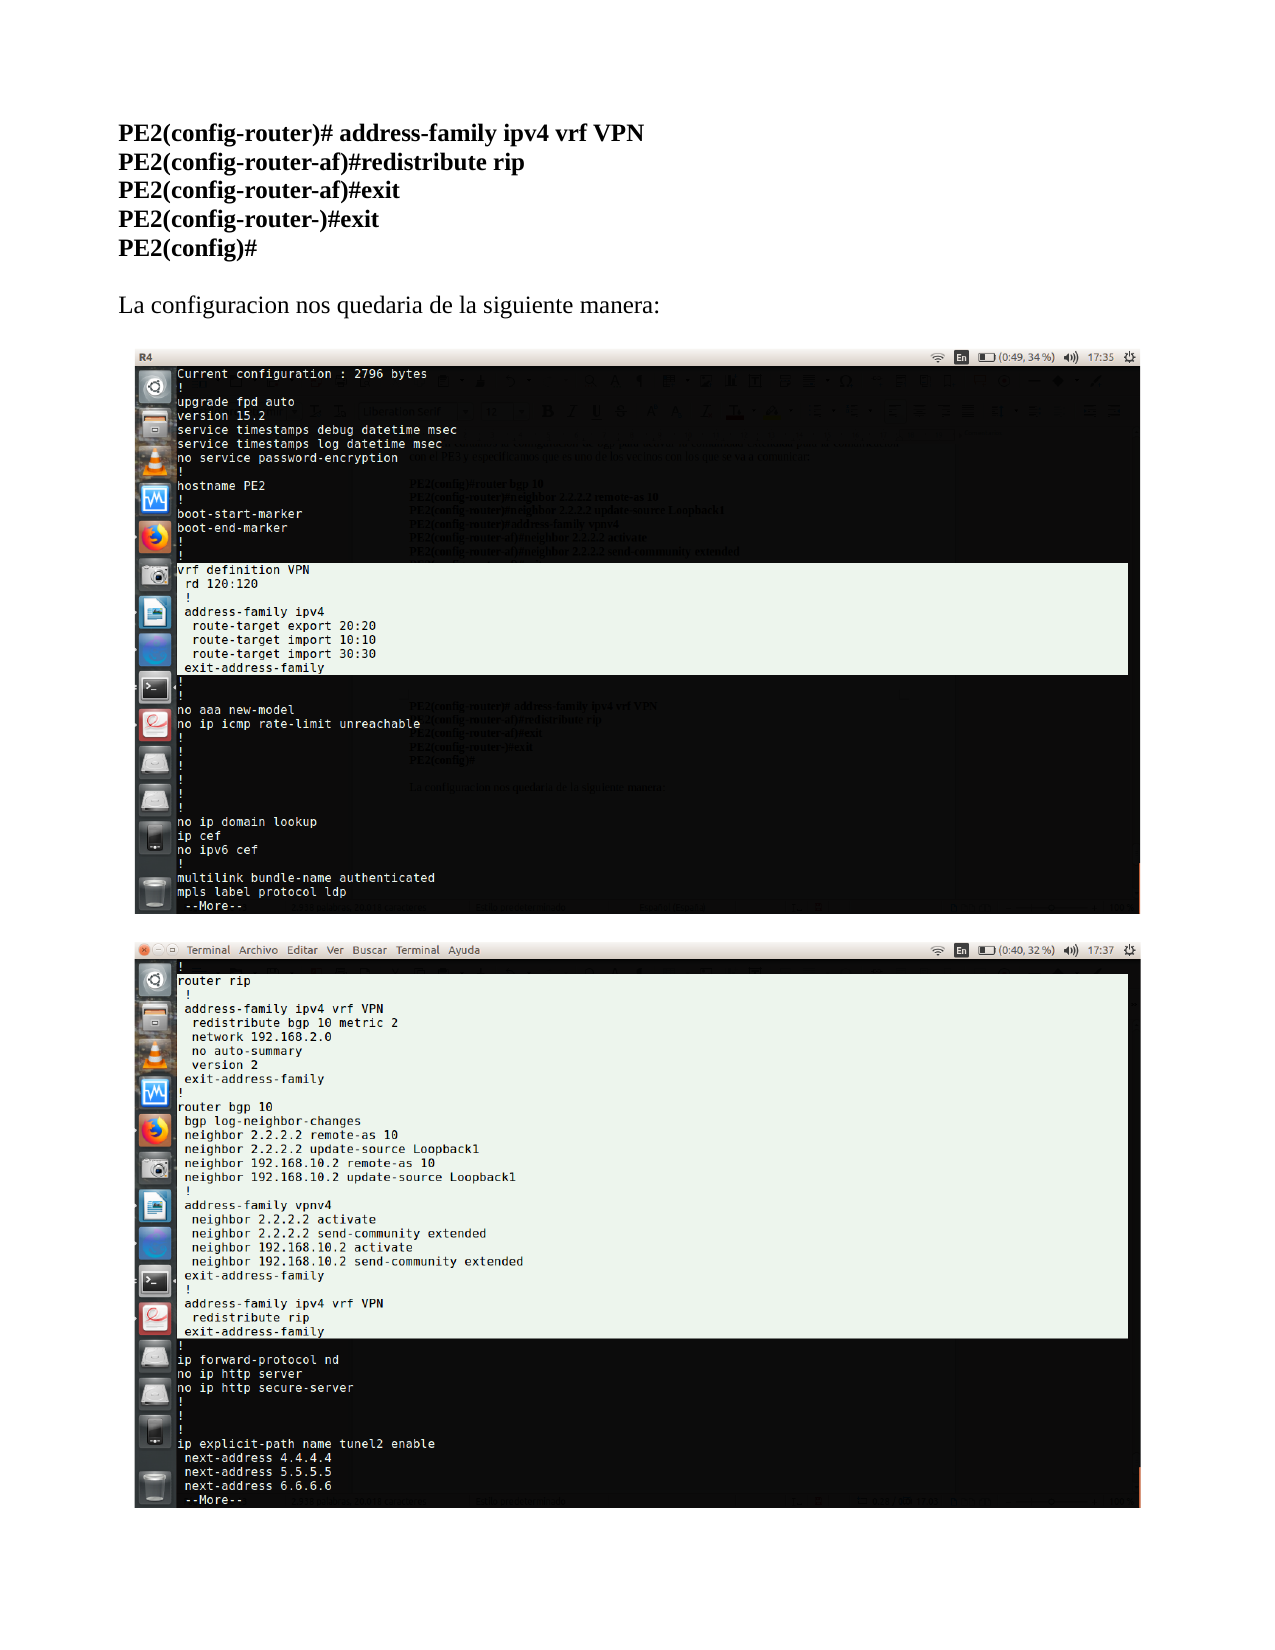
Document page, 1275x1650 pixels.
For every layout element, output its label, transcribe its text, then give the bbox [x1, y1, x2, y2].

text PE2(config-router-af)#exit [118, 176, 1157, 204]
text PE2(config)# [118, 233, 1157, 262]
text La configuracion nos quedaria de la siguiente manera: [118, 291, 1157, 319]
picture [134, 348, 1141, 914]
text PE2(config-router-af)#redistribute rip [118, 147, 1157, 176]
text PE2(config-router)# address-family ipv4 vrf VPN [118, 118, 1157, 147]
picture [134, 942, 1141, 1508]
text PE2(config-router-)#exit [118, 204, 1157, 233]
